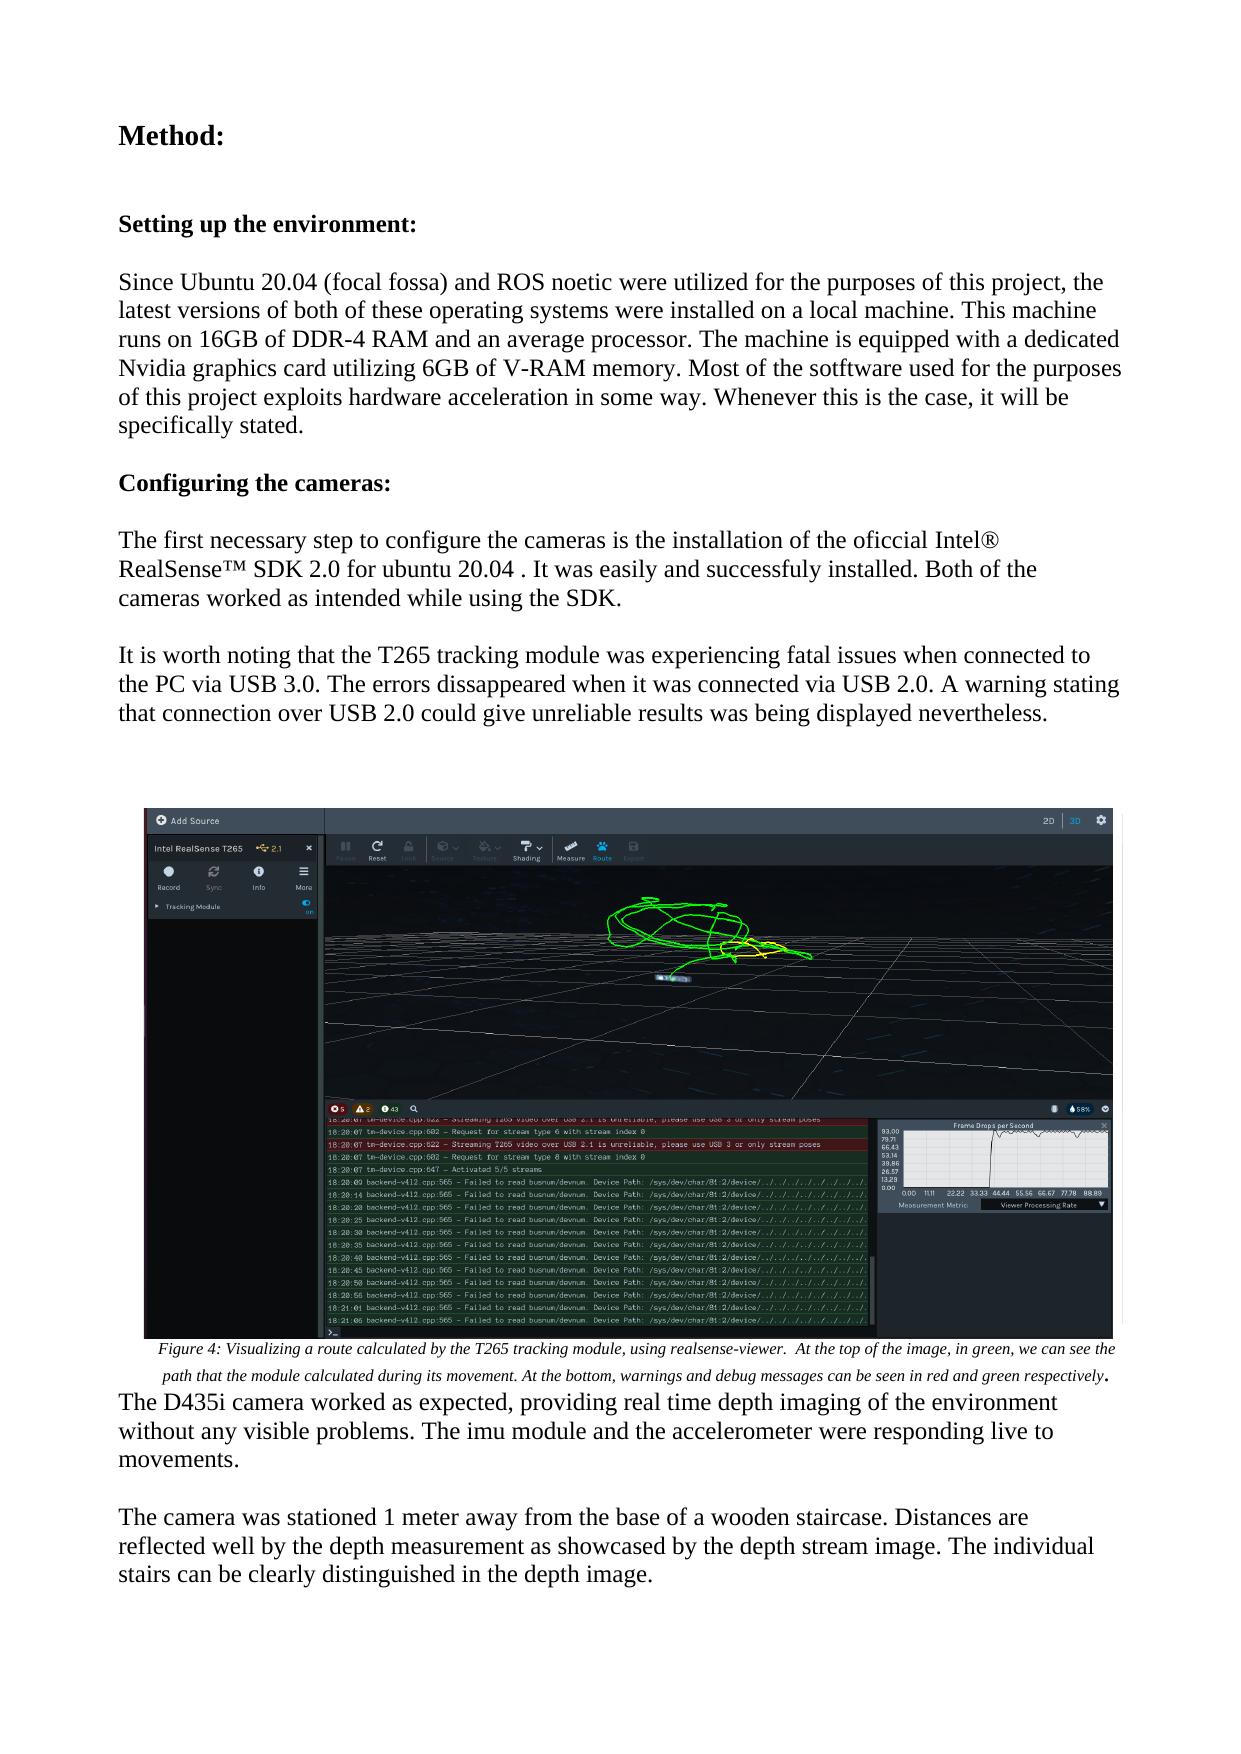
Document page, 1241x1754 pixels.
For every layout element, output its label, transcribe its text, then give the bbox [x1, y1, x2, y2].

text The camera was stationed 1 meter away from the base of a wooden staircase. Distances are reflected well by the depth measurement as showcased by the depth stream image. The individual stairs can be clearly distinguished in the depth image. [118, 1502, 1122, 1588]
text It is worth noting that the T265 tracking module was experiencing fatal issues when connected to the PC via USB 3.0. The errors dissappeared when it was connected via USB 2.0. A warning stating that connection over USB 2.0 could give unreliable results was being displayed nevertheless. [118, 640, 1122, 727]
text Figure 4: Visualizing a route calculated by the T265 tracking module, using realsense-viewer. At the top of the image, in green, we can see the path that the module calculated during its movement. At the bottom, warnings and debug messages can be seen in red and green respectively. [153, 802, 1122, 1387]
picture [143, 808, 1113, 1339]
text Method: [118, 118, 1122, 152]
text Setting up the environment: [118, 209, 1122, 238]
text Configuring the cameras: [118, 468, 1122, 497]
text The first necessary step to configure the cameras is the installation of the oficcial Intel® RealSense™ SDK 2.0 for ubuntu 20.04 . It was easily and successfuly installed. Both of the cameras worked as intended while using the SDK. [118, 525, 1122, 612]
text The D435i camera worked as expected, providing real time depth imaging of the environment without any visible problems. The imu module and the accelerometer were responding live to movements. [118, 1359, 1122, 1473]
text Since Ubuntu 20.04 (focal fossa) and ROS noetic were utilized for the purposes of this project, the latest versions of both of these operating systems were installed on a local machine. This machine runs on 16GB of DDR-4 RAM and an average processor. The machine is equipped with a dedicated Nvidia graphics card utilizing 6GB of V-RAM memory. Most of the sotftware used for the purposes of this project exploits hardware acceleration in some way. Whenever this is the case, it will be specifically stated. [118, 267, 1122, 439]
